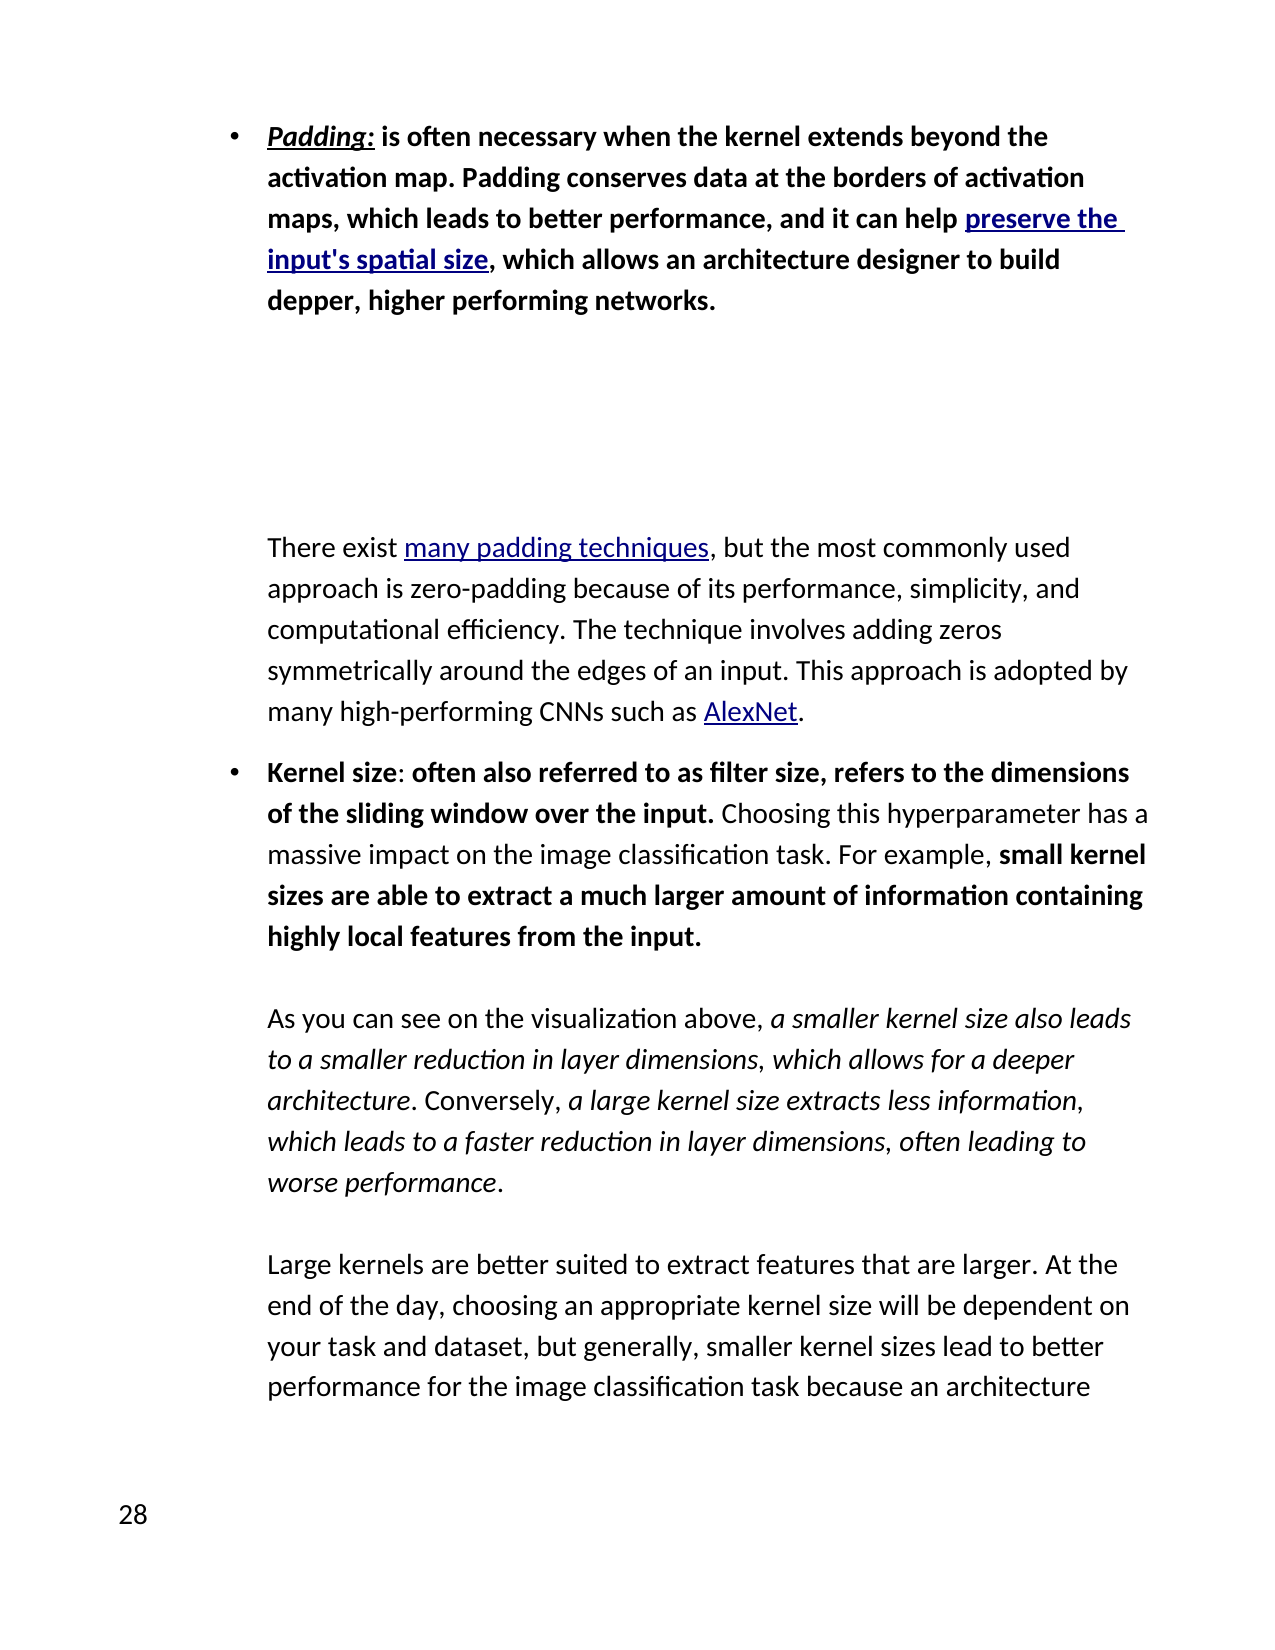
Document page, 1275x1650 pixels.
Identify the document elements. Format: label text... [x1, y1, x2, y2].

list Large kernels are better suited to extract features that are larger. At the end of the day, choosing an appropriate kernel size will be dependent on your task and dataset, but generally, smaller kernel sizes lead to better performance for the image classification task because an architecture [229, 1246, 1157, 1404]
list There exist many padding techniques, but the most commonly used approach is zero-padding because of its performance, simplicity, and computational efficiency. The technique involves adding zeros symmetrically around the edges of an input. This approach is adopted by many high-performing CNNs such as AlexNet. [229, 529, 1157, 728]
list Padding: is often necessary when the kernel extends beyond the activation map. Padding conserves data at the borders of activation maps, which leads to better performance, and it can help preserve the input's spatial size, which allows an architecture designer to build depper, higher performing networks. [229, 118, 1157, 317]
list Kernel size: often also referred to as filter size, refers to the dimensions of the sliding window over the input. Choosing this hyperparameter has a massive impact on the image classification task. For example, small kernel sizes are able to extract a much larger amount of information containing highly local features from the input. [229, 754, 1157, 954]
list As you can see on the visualization above, a smaller kernel size also leads to a smaller reduction in layer dimensions, which allows for a deeper architecture. Conversely, a large kernel size extracts less information, which leads to a faster reduction in layer dimensions, often leading to worse performance. [229, 1000, 1157, 1199]
